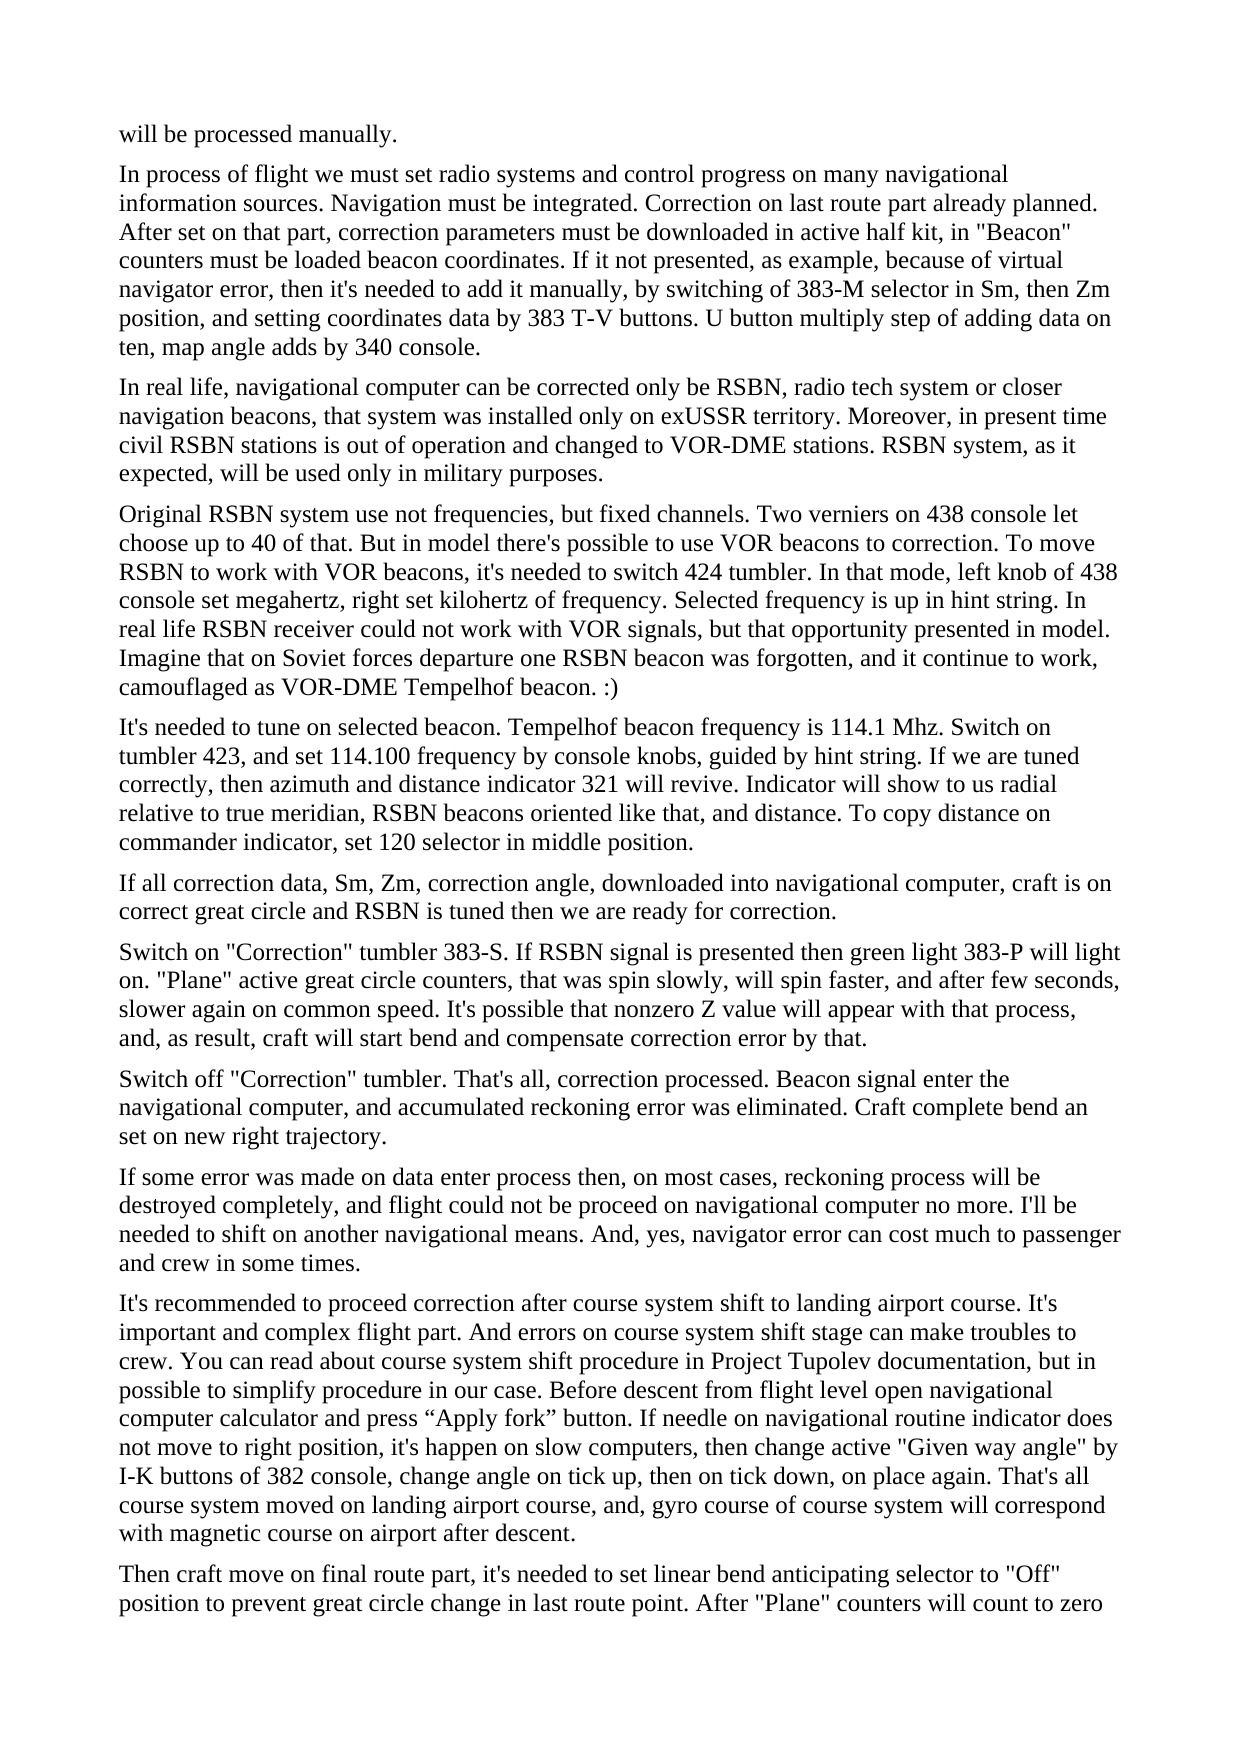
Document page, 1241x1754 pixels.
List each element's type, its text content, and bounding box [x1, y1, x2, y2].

text Original RSBN system use not frequencies, but fixed channels. Two verniers on 438 console let choose up to 40 of that. But in model there's possible to use VOR beacons to correction. To move RSBN to work with VOR beacons, it's needed to switch 424 tumbler. In that mode, left knob of 438 console set megahertz, right set kilohertz of frequency. Selected frequency is up in hint string. In real life RSBN receiver could not work with VOR signals, but that opportunity presented in model. Imagine that on Soviet forces departure one RSBN beacon was forgotten, and it continue to work, camouflaged as VOR-DME Tempelhof beacon. :) [119, 499, 1122, 700]
text In real life, navigational computer can be corrected only be RSBN, radio tech system or closer navigation beacons, that system was installed only on exUSSR territory. Moreover, in present time civil RSBN stations is out of operation and changed to VOR-DME stations. RSBN system, as it expected, will be used only in military purposes. [119, 372, 1122, 487]
text Switch on "Correction" tumbler 383-S. If RSBN signal is presented then green light 383-P will light on. "Plane" active great circle counters, that was spin slowly, will spin faster, and after few seconds, slower again on common speed. It's possible that nonzero Z value will appear with that process, and, as result, craft will start bend and compensate correction error by that. [119, 937, 1122, 1052]
text It's recommended to proceed correction after course system shift to landing airport course. It's important and complex flight part. And errors on course system shift stage can make troubles to crew. You can read about course system shift procedure in Project Tupolev documentation, but in possible to simplify procedure in our case. Before descent from flight level open navigational computer calculator and press “Apply fork” button. If needle on navigational routine indicator does not move to right position, it's happen on slow computers, then change active "Given way angle" by I-K buttons of 382 console, change angle on tick up, then on tick down, on place again. That's all course system moved on landing airport course, and, gyro course of course system will correspond with magnetic course on airport after descent. [119, 1288, 1122, 1547]
text Then craft move on final route part, it's needed to set linear bend anticipating selector to "Off" position to prevent great circle change in last route point. After "Plane" counters will count to zero [119, 1559, 1122, 1616]
text It's needed to tune on selected beacon. Tempelhof beacon frequency is 114.1 Mhz. Switch on tumbler 423, and set 114.100 frequency by console knobs, guided by hint string. If we are tuned correctly, then azimuth and distance indicator 321 will revive. Indicator will show to us radial relative to true meridian, RSBN beacons oriented like that, and distance. To copy distance on commander indicator, set 120 selector in middle position. [119, 712, 1122, 856]
text In process of flight we must set radio systems and control progress on many navigational information sources. Navigation must be integrated. Correction on last route part already planned. After set on that part, correction parameters must be downloaded in active half kit, in "Beacon" counters must be loaded beacon coordinates. If it not presented, as example, because of virtual navigator error, then it's needed to add it manually, by switching of 383-M selector in Sm, then Zm position, and setting coordinates data by 383 T-V buttons. U button multiply step of adding data on ten, map angle adds by 340 console. [119, 159, 1122, 361]
text Switch off "Correction" tumbler. That's all, correction processed. Beacon signal enter the navigational computer, and accumulated reckoning error was eliminated. Craft complete bend an set on new right trajectory. [119, 1064, 1122, 1150]
text will be processed manually. [119, 119, 1122, 147]
text If some error was made on data enter process then, on most cases, reckoning process will be destroyed completely, and flight could not be proceed on navigational computer no more. I'll be needed to shift on another navigational means. And, yes, navigator error can cost much to passenger and crew in some times. [119, 1162, 1122, 1277]
text If all correction data, Sm, Zm, correction angle, downloaded into navigational computer, craft is on correct great circle and RSBN is tuned then we are ready for correction. [119, 868, 1122, 925]
